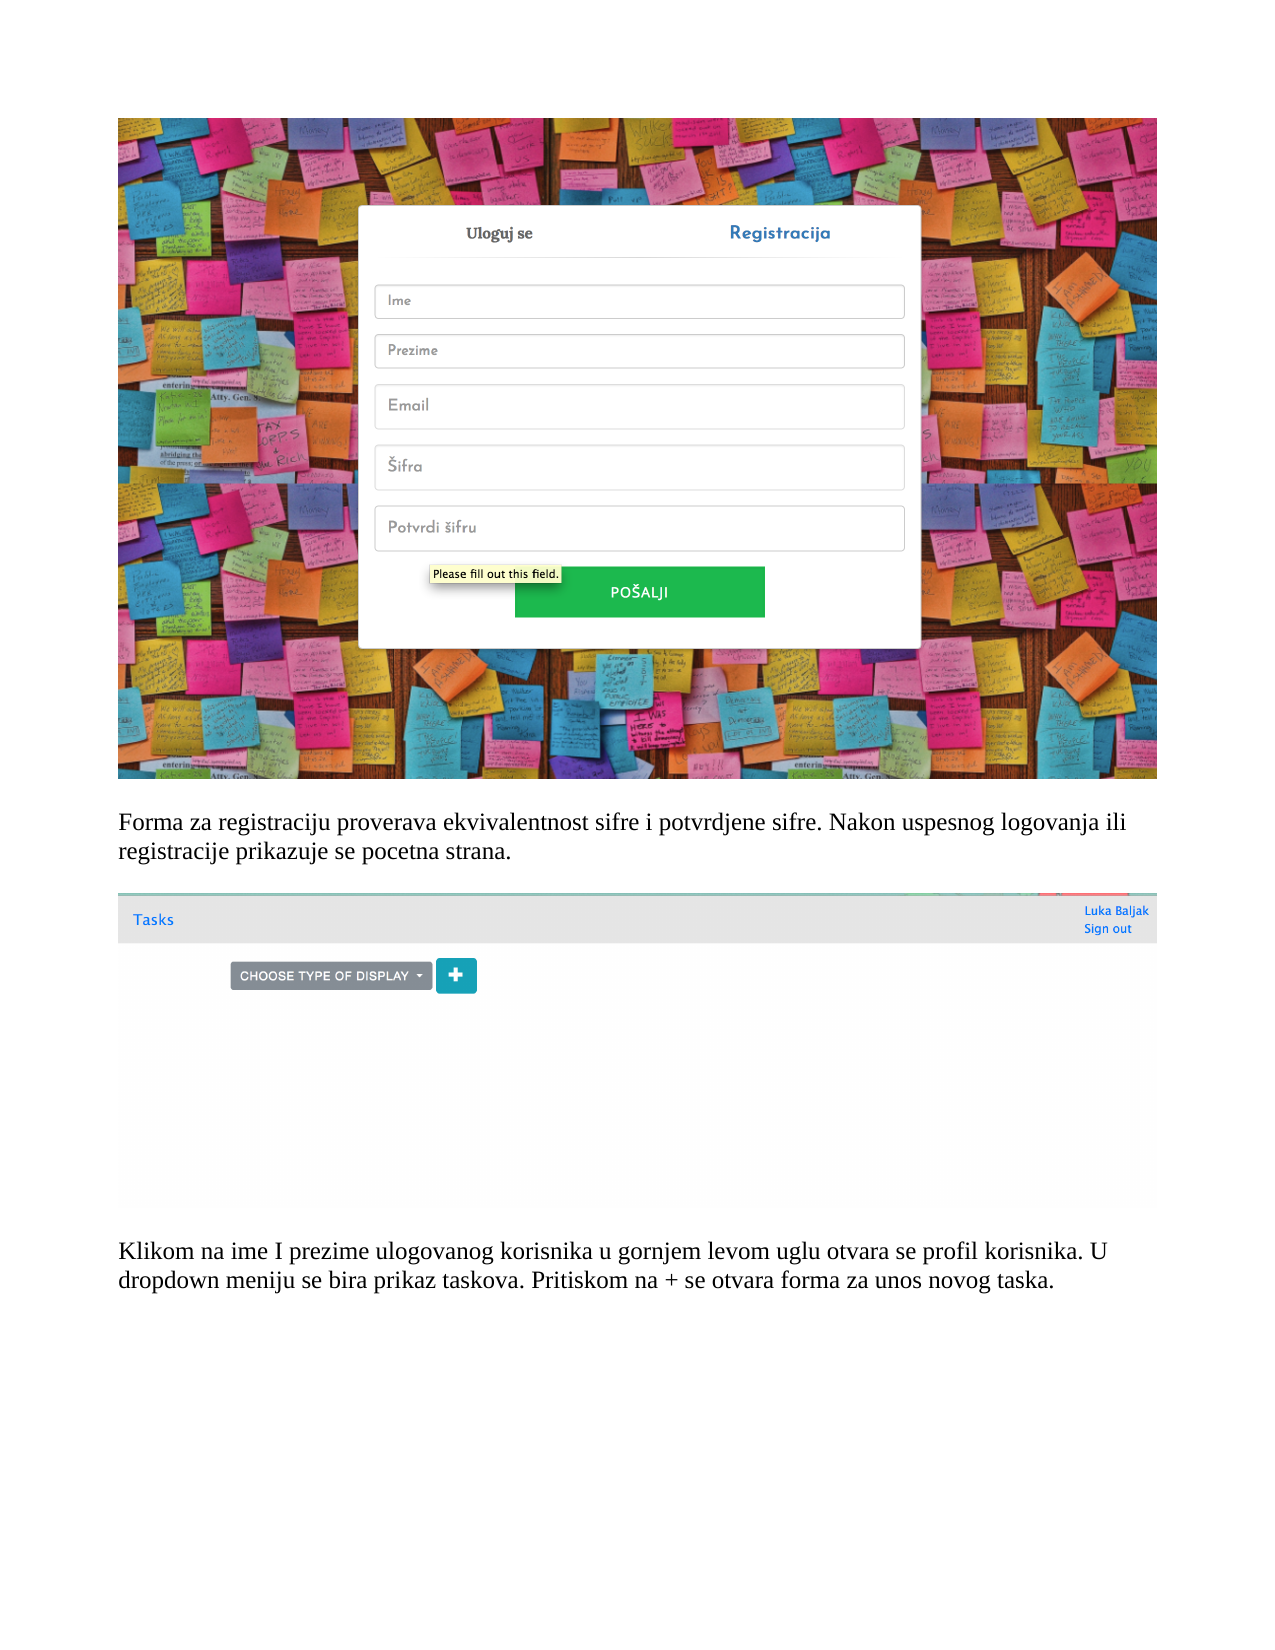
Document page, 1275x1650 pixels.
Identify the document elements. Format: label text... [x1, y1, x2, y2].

picture [118, 893, 1157, 1208]
picture [118, 118, 1157, 779]
text Klikom na ime I prezime ulogovanog korisnika u gornjem levom uglu otvara se profil korisnika. U dropdown meniju se bira prikaz taskova. Pritiskom na + se otvara forma za unos novog taska. [118, 1236, 1157, 1294]
text Forma za registraciju proverava ekvivalentnost sifre i potvrdjene sifre. Nakon uspesnog logovanja ili registracije prikazuje se pocetna strana. [118, 807, 1157, 865]
